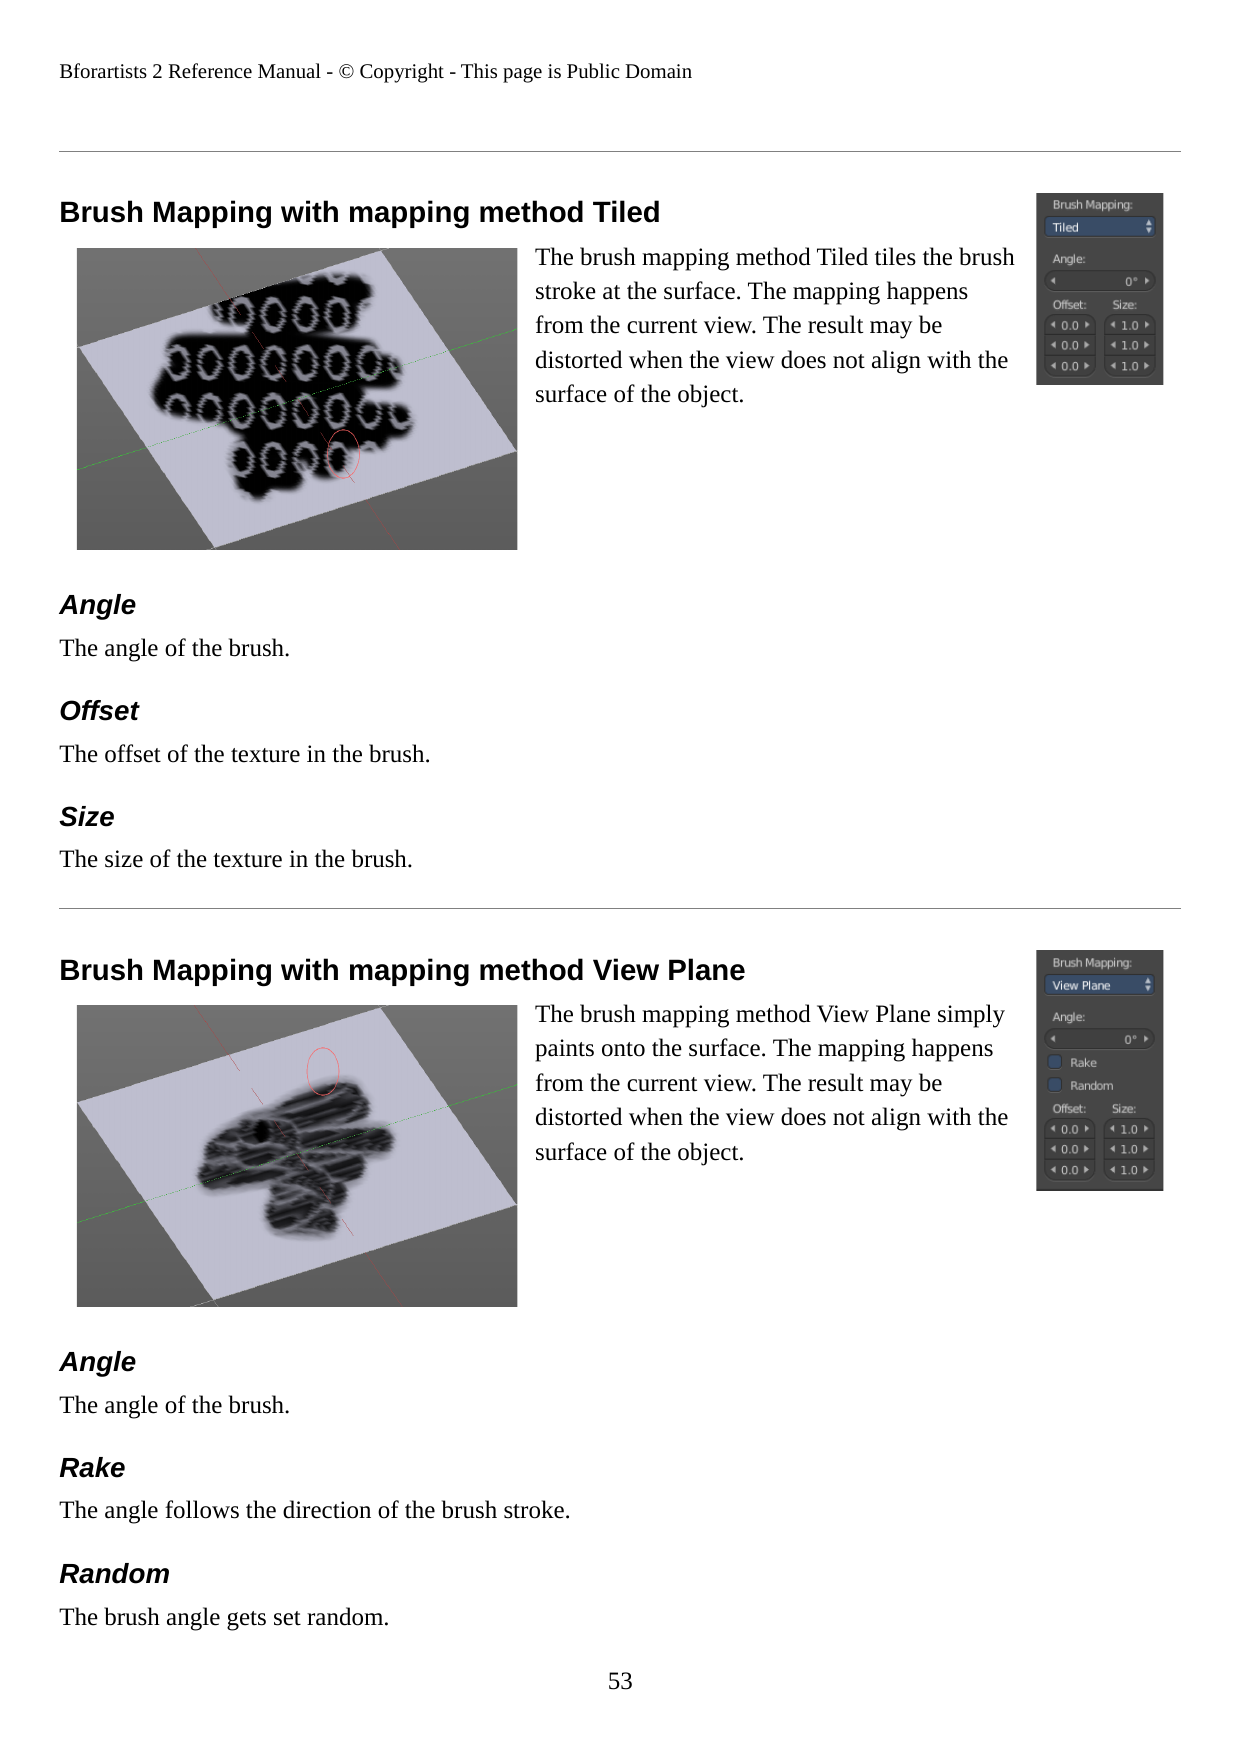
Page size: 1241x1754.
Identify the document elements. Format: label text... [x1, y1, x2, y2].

picture [76, 1005, 518, 1307]
text The offset of the texture in the brush. [59, 739, 1181, 767]
subtitle Offset [59, 694, 1181, 726]
subtitle Brush Mapping with mapping method Tiled [59, 195, 1036, 229]
subtitle Rake [59, 1451, 1181, 1483]
subtitle Angle [59, 1345, 1181, 1377]
picture [1036, 950, 1164, 1191]
text The size of the texture in the brush. [59, 844, 1181, 873]
subtitle Random [59, 1557, 1181, 1589]
text The angle of the brush. [59, 1390, 1181, 1418]
picture [1036, 193, 1164, 385]
text The brush mapping method Tiled tiles the brush stroke at the surface. The mapping happens from the current view. The result may be distorted when the view does not align with the surface of the object. [59, 242, 1181, 408]
text The brush mapping method View Plane simply paints onto the surface. The mapping happens from the current view. The result may be distorted when the view does not align with the surface of the object. [59, 999, 1036, 1165]
subtitle Size [59, 800, 1181, 832]
text The angle of the brush. [59, 633, 1181, 661]
text The brush angle gets set random. [59, 1602, 1181, 1630]
subtitle Angle [59, 588, 1181, 620]
picture [76, 248, 518, 550]
text The angle follows the direction of the brush stroke. [59, 1496, 1181, 1524]
subtitle Brush Mapping with mapping method View Plane [59, 952, 1036, 986]
